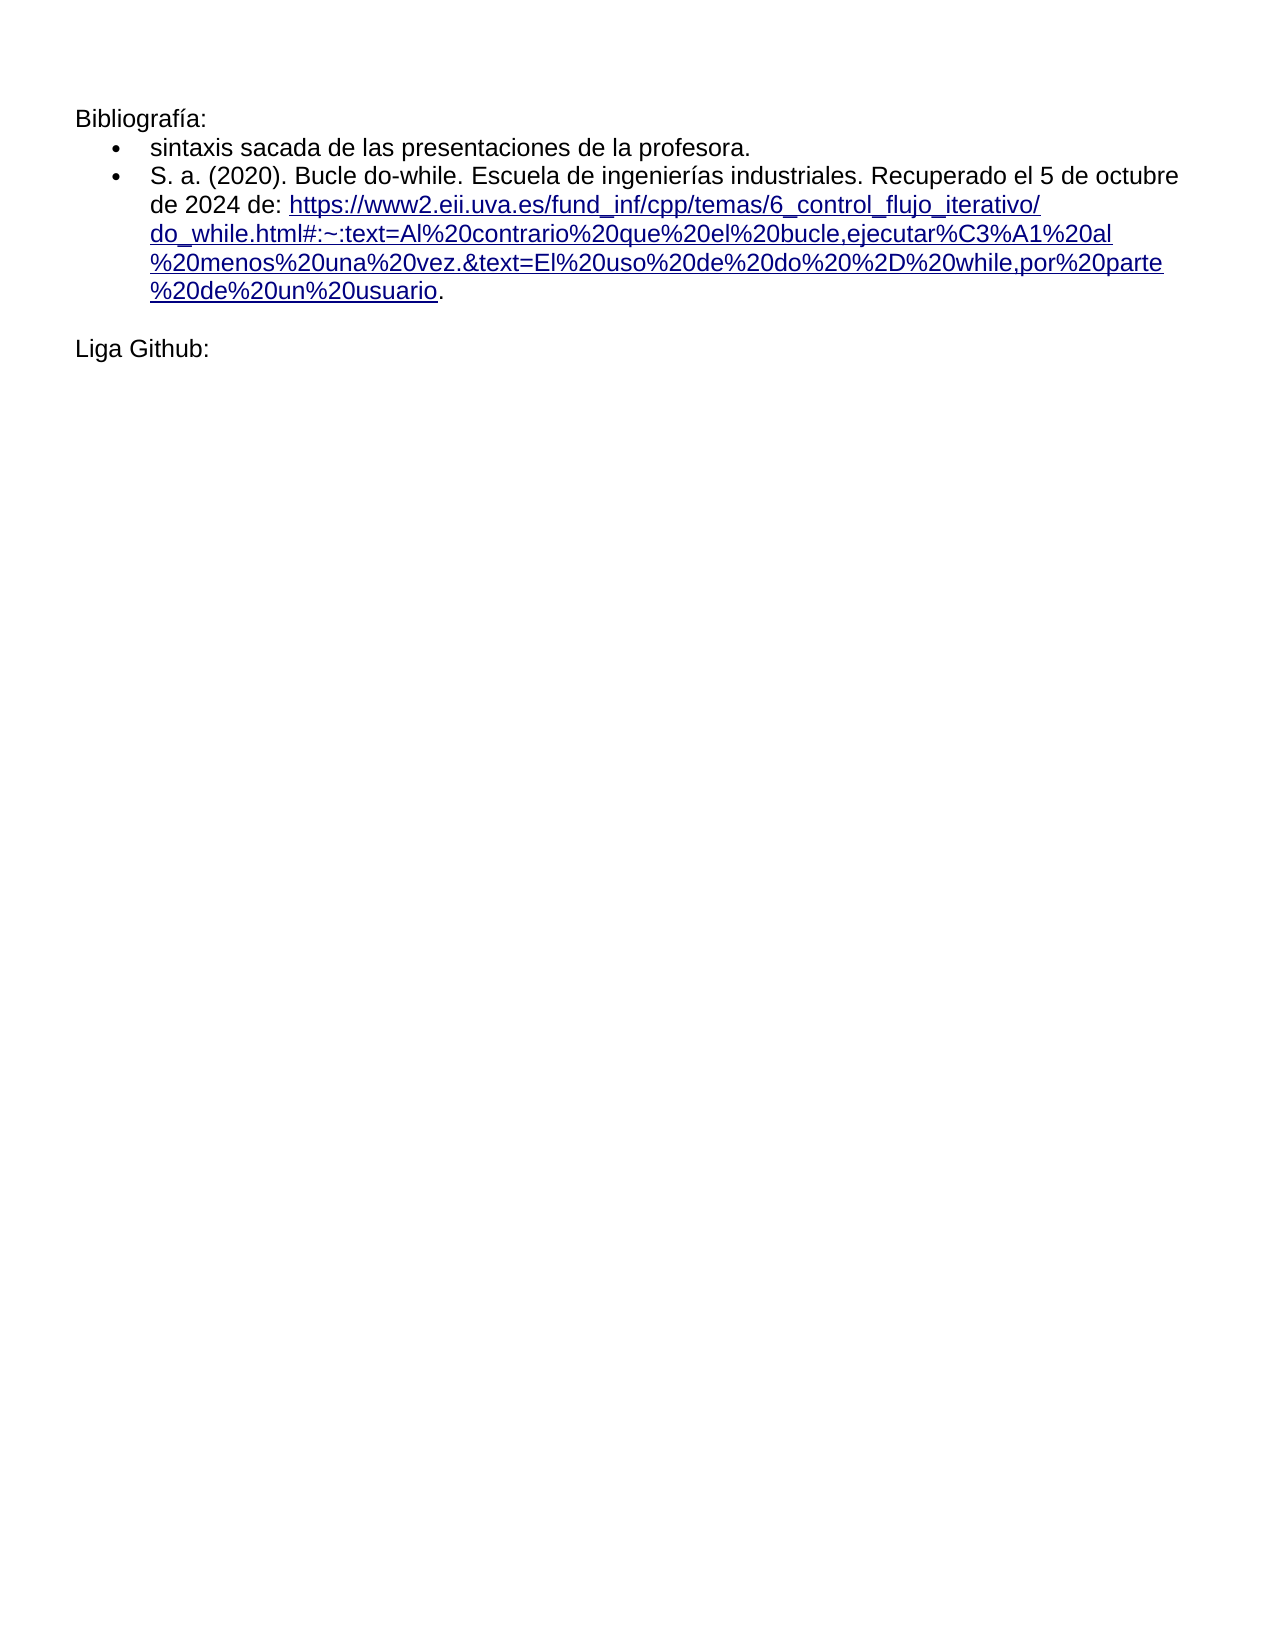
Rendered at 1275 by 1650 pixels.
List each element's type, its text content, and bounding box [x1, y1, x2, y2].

list S. a. (2020). Bucle do-while. Escuela de ingenierías industriales. Recuperado el 5 de octubre de 2024 de: https://www2.eii.uva.es/fund_inf/cpp/temas/6_control_flujo_iterativo/do_while.html#:~:text=Al%20contrario%20que%20el%20bucle,ejecutar%C3%A1%20al%20menos%20una%20vez.&text=El%20uso%20de%20do%20%2D%20while,por%20parte%20de%20un%20usuario. [112, 161, 1200, 305]
text Liga Github: [75, 334, 1200, 362]
text Bibliografía: [75, 104, 1200, 132]
list sintaxis sacada de las presentaciones de la profesora. [112, 132, 1200, 161]
